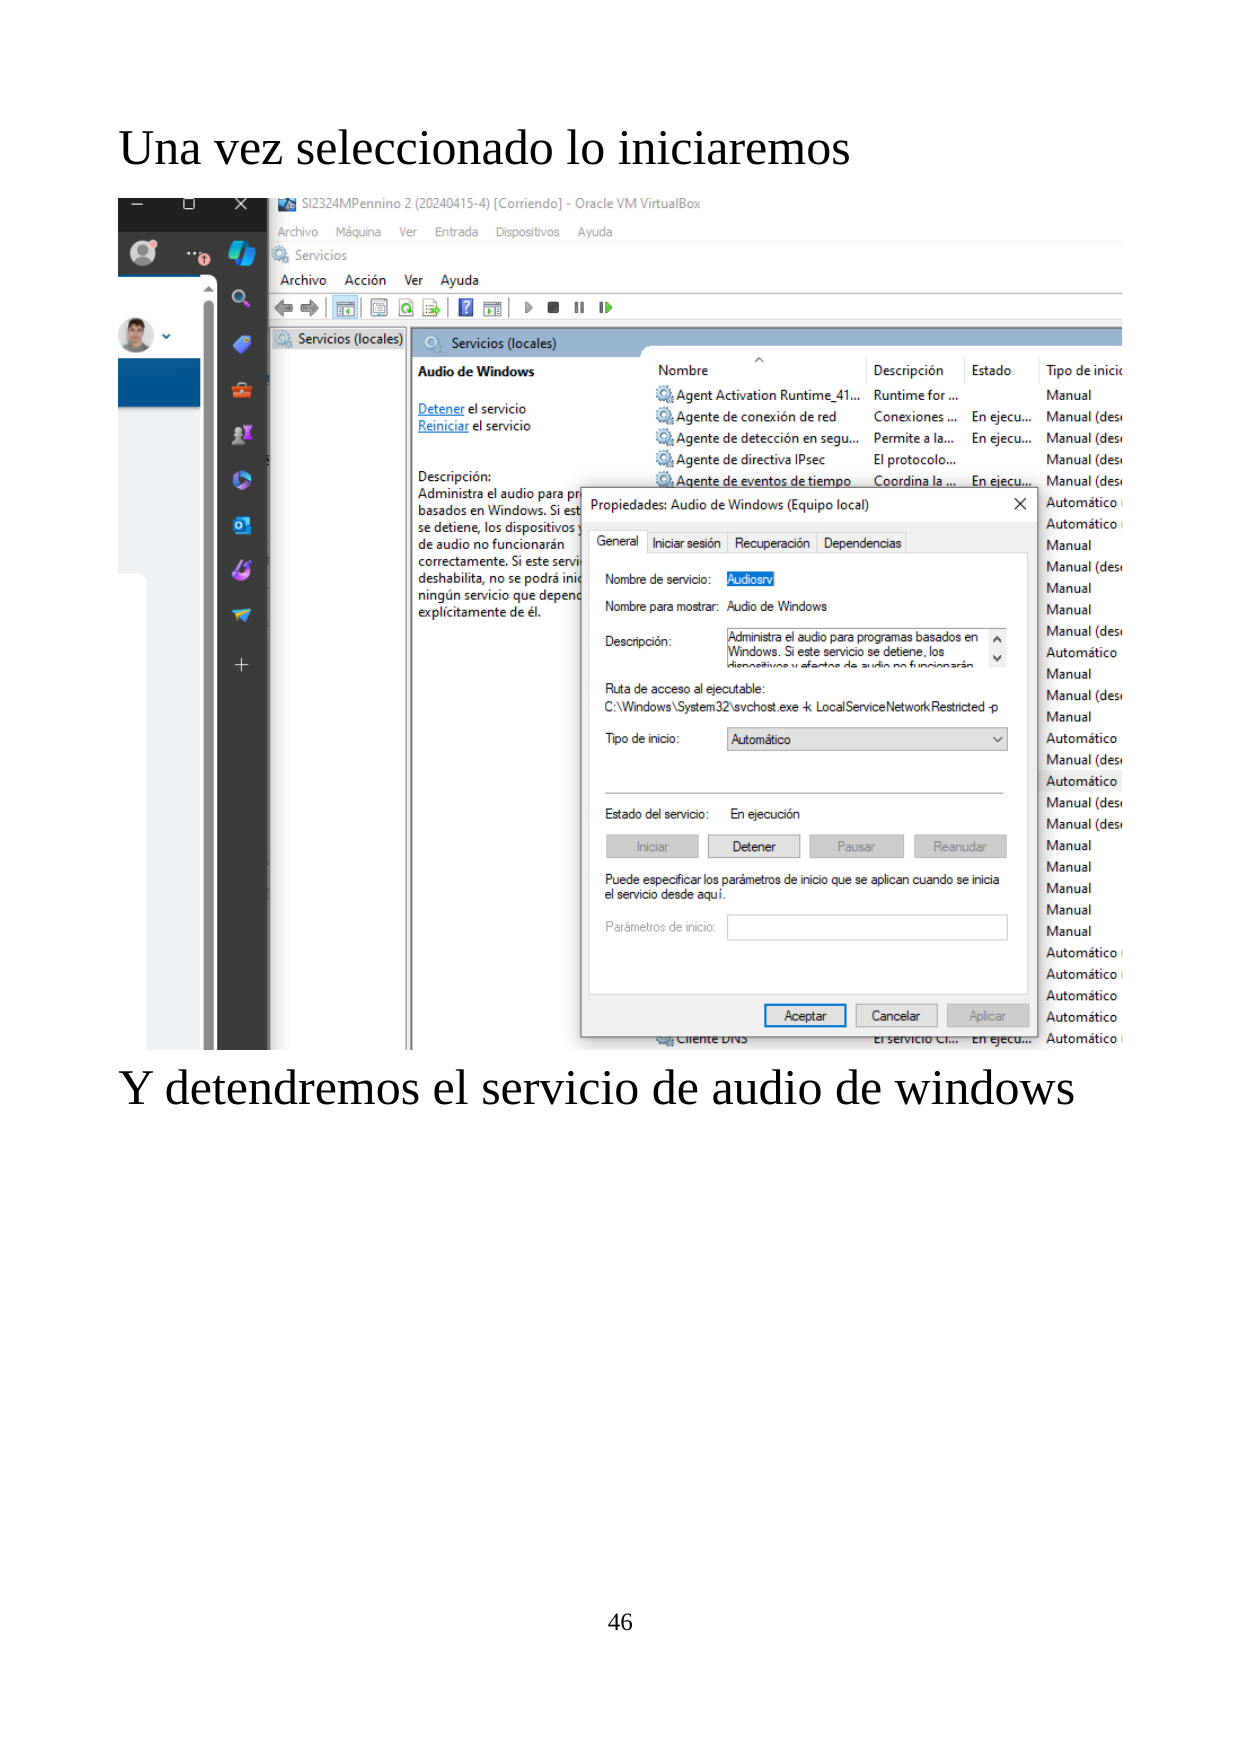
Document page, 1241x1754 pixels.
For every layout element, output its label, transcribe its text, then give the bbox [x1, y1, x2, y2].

text Una vez seleccionado lo iniciaremos [118, 118, 1122, 176]
text Y detendremos el servicio de audio de windows [118, 1050, 1122, 1115]
picture [118, 198, 1123, 1050]
